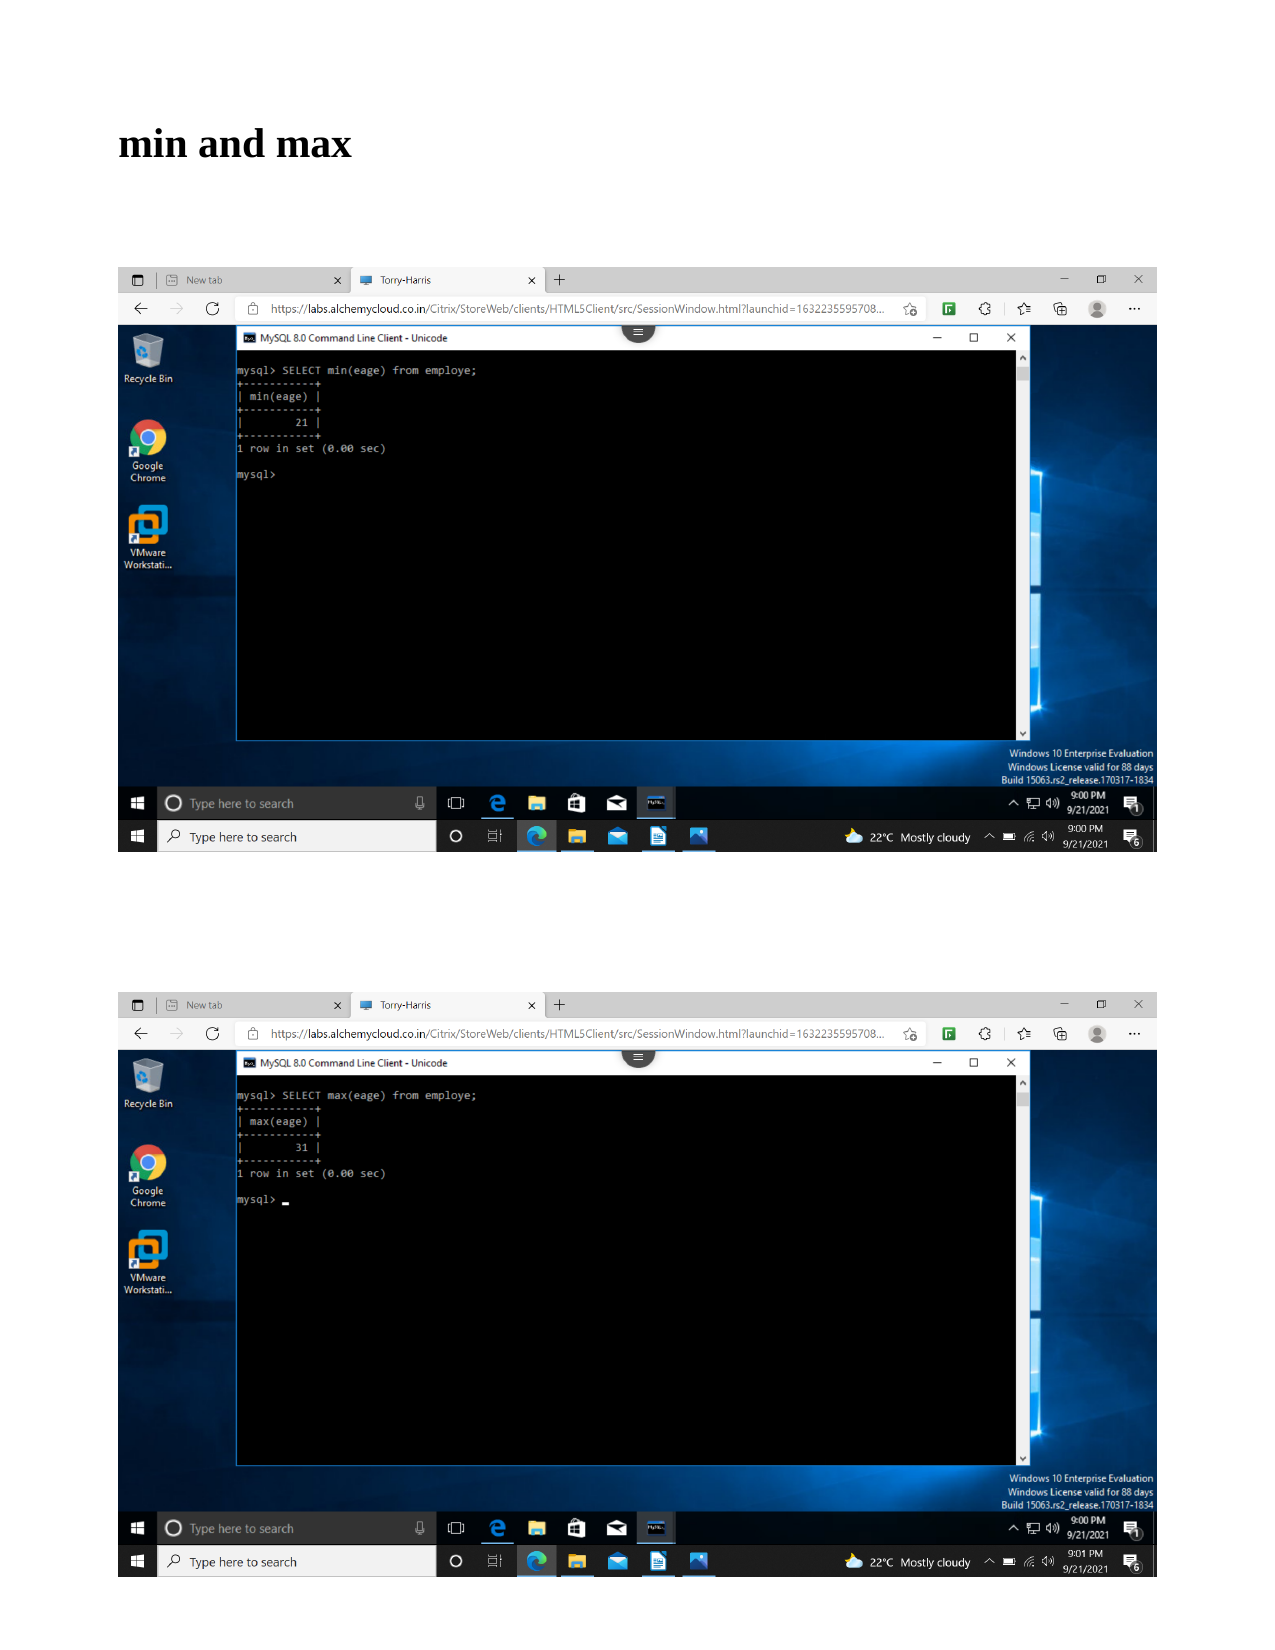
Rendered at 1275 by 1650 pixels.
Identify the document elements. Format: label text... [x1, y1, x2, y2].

picture [118, 267, 1157, 852]
picture [118, 992, 1157, 1577]
text min and max [118, 118, 1157, 166]
